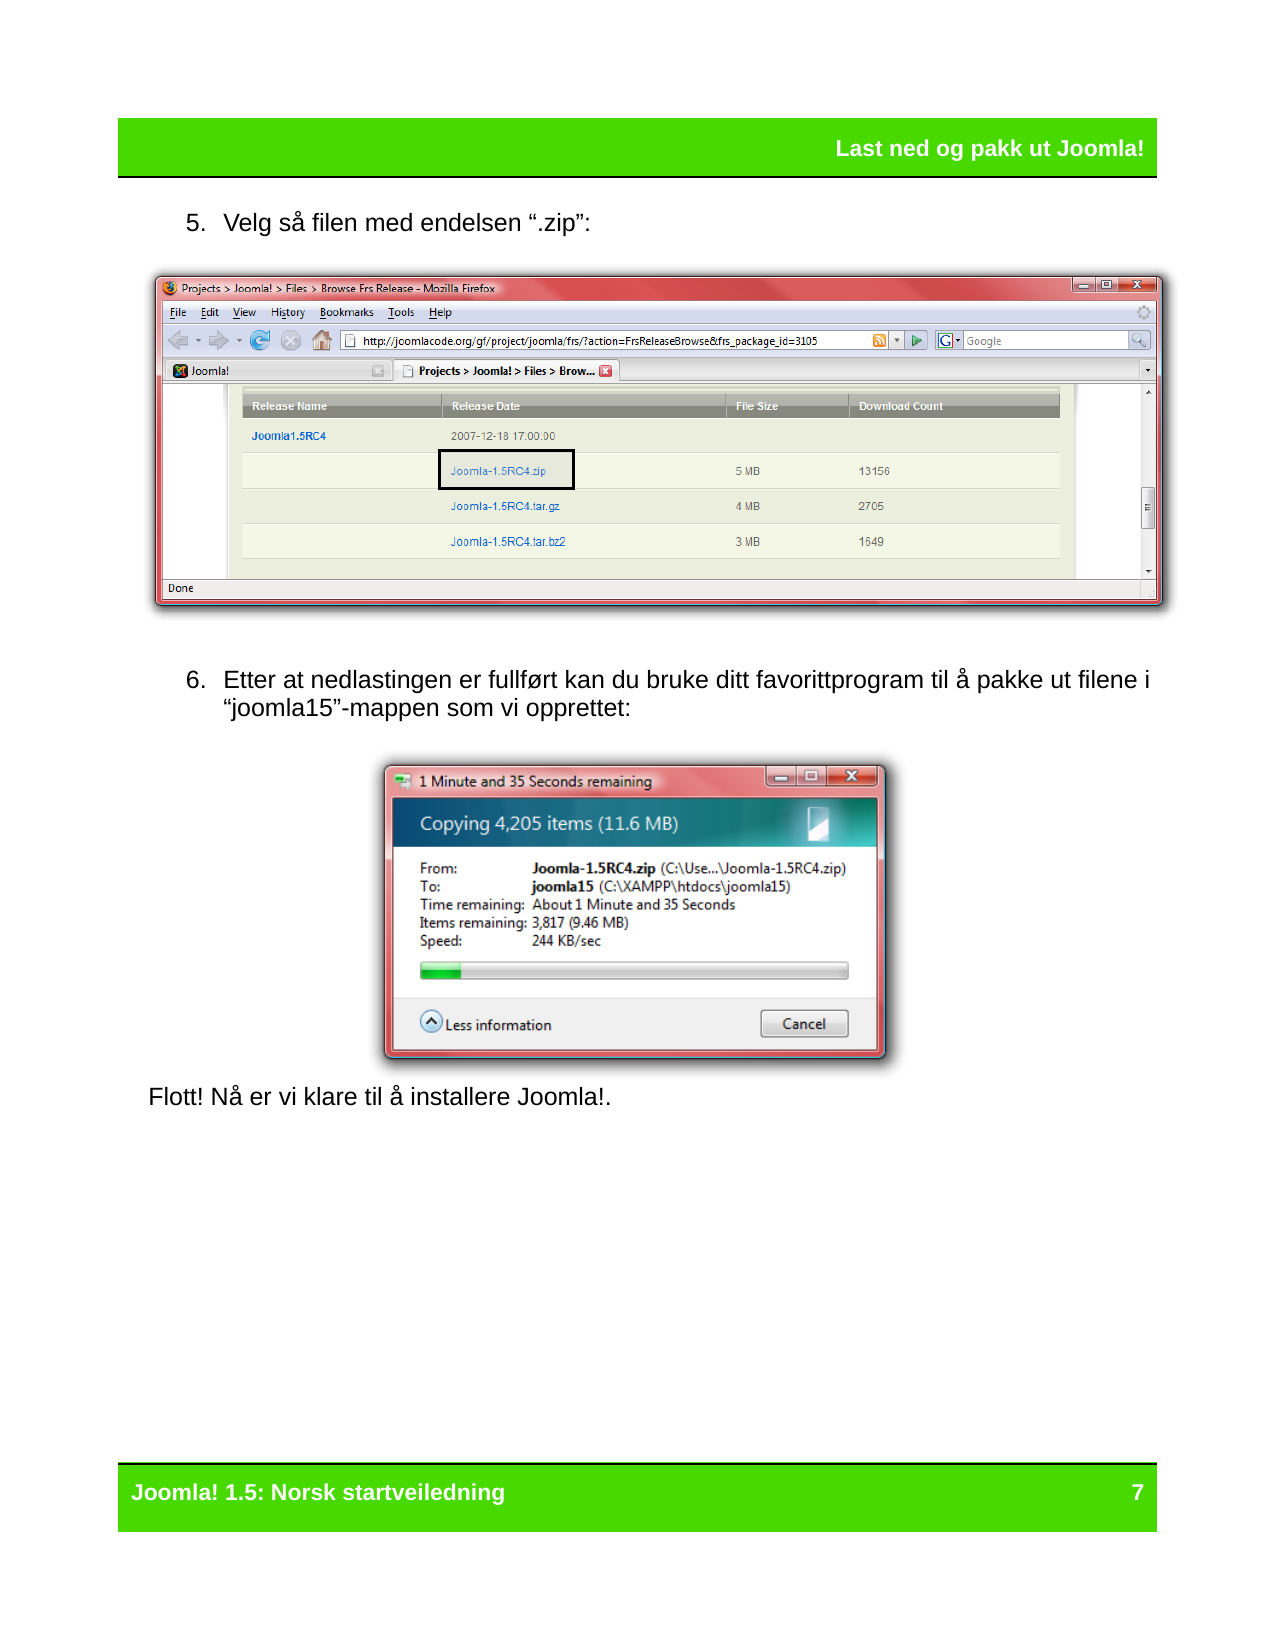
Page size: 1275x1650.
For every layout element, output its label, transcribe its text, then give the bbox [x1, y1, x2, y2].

picture [367, 748, 908, 1080]
list Etter at nedlastingen er fullført kan du bruke ditt favorittprogram til å pakke ut filene i “joomla15”-mappen som vi opprettet: [186, 665, 1157, 722]
picture [142, 263, 1179, 622]
list Velg så filen med endelsen “.zip”: [186, 208, 1157, 237]
text Flott! Nå er vi klare til å installere Joomla!. [148, 735, 1157, 1110]
